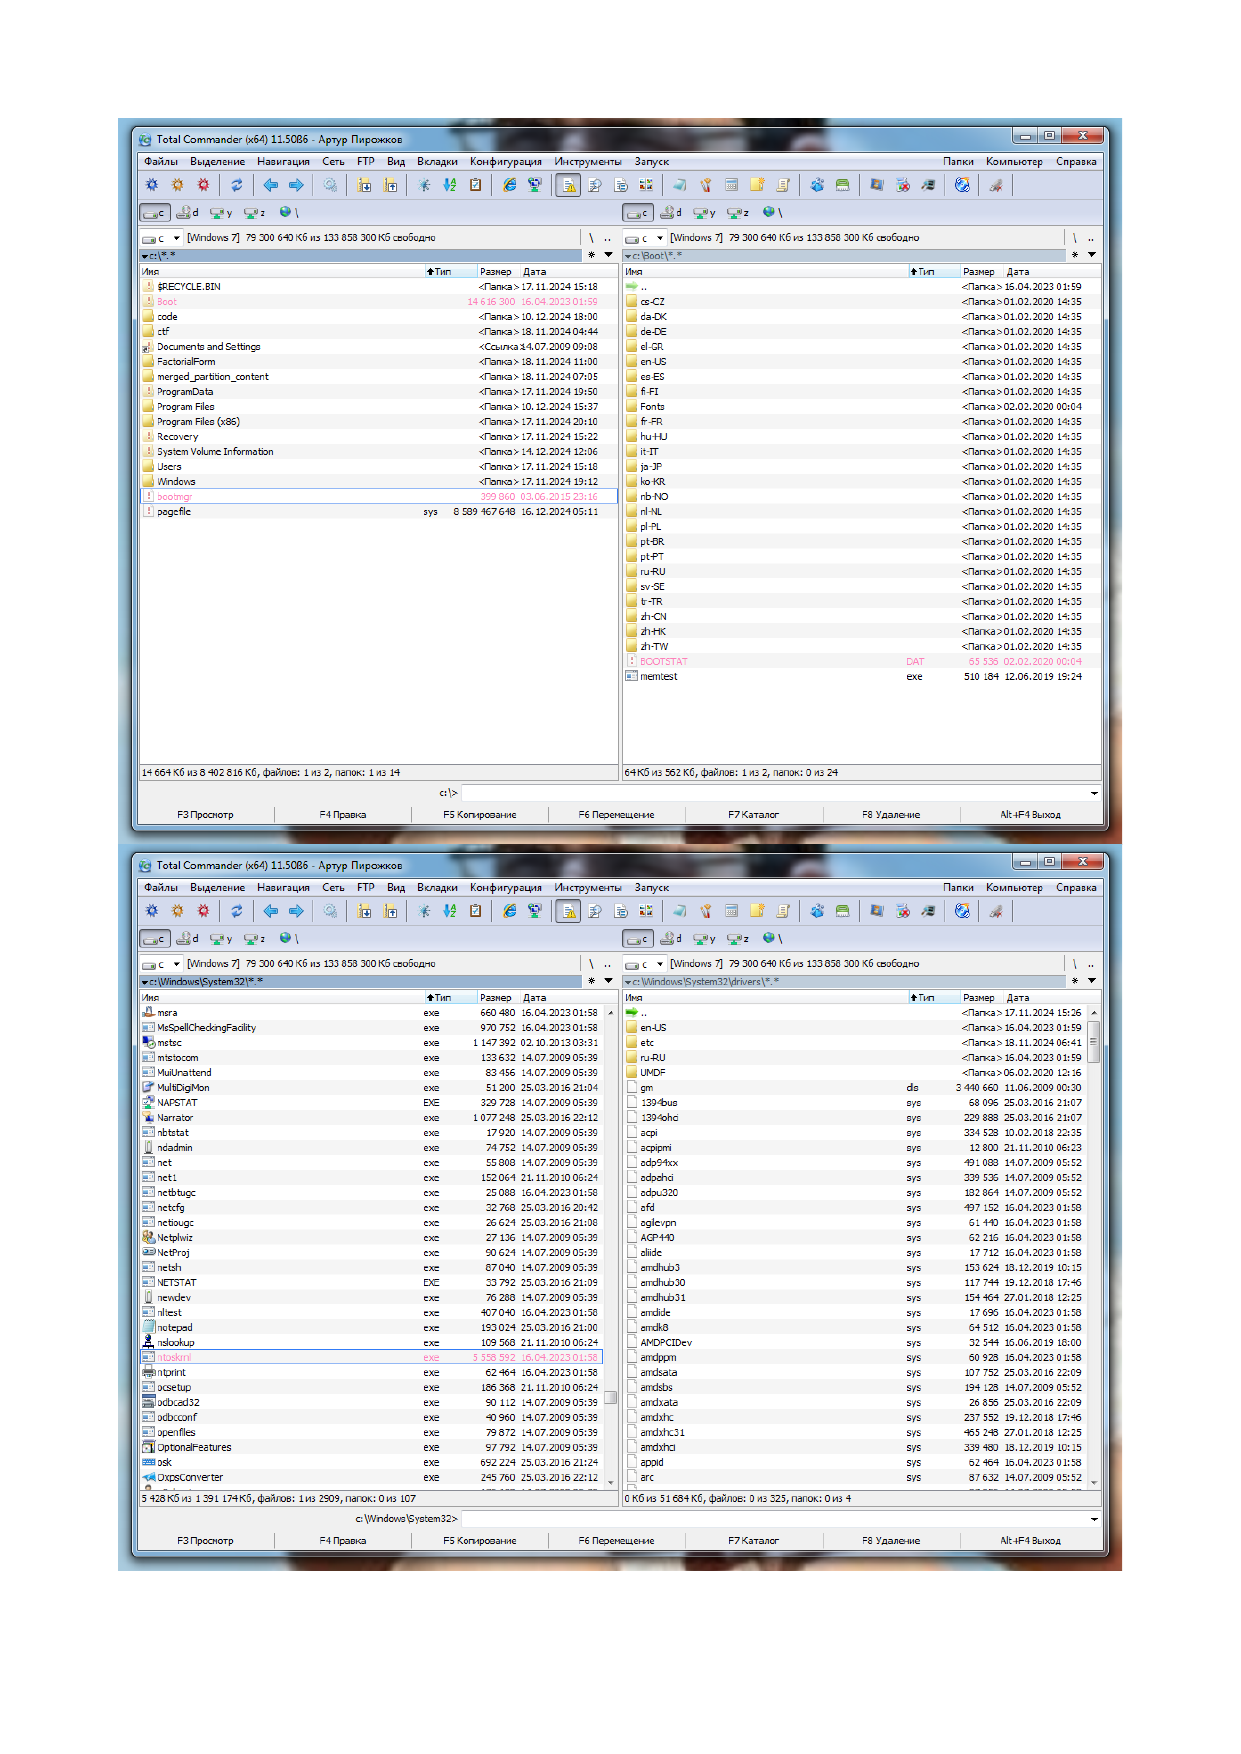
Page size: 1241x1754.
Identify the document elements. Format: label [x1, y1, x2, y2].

picture [118, 118, 1123, 1571]
